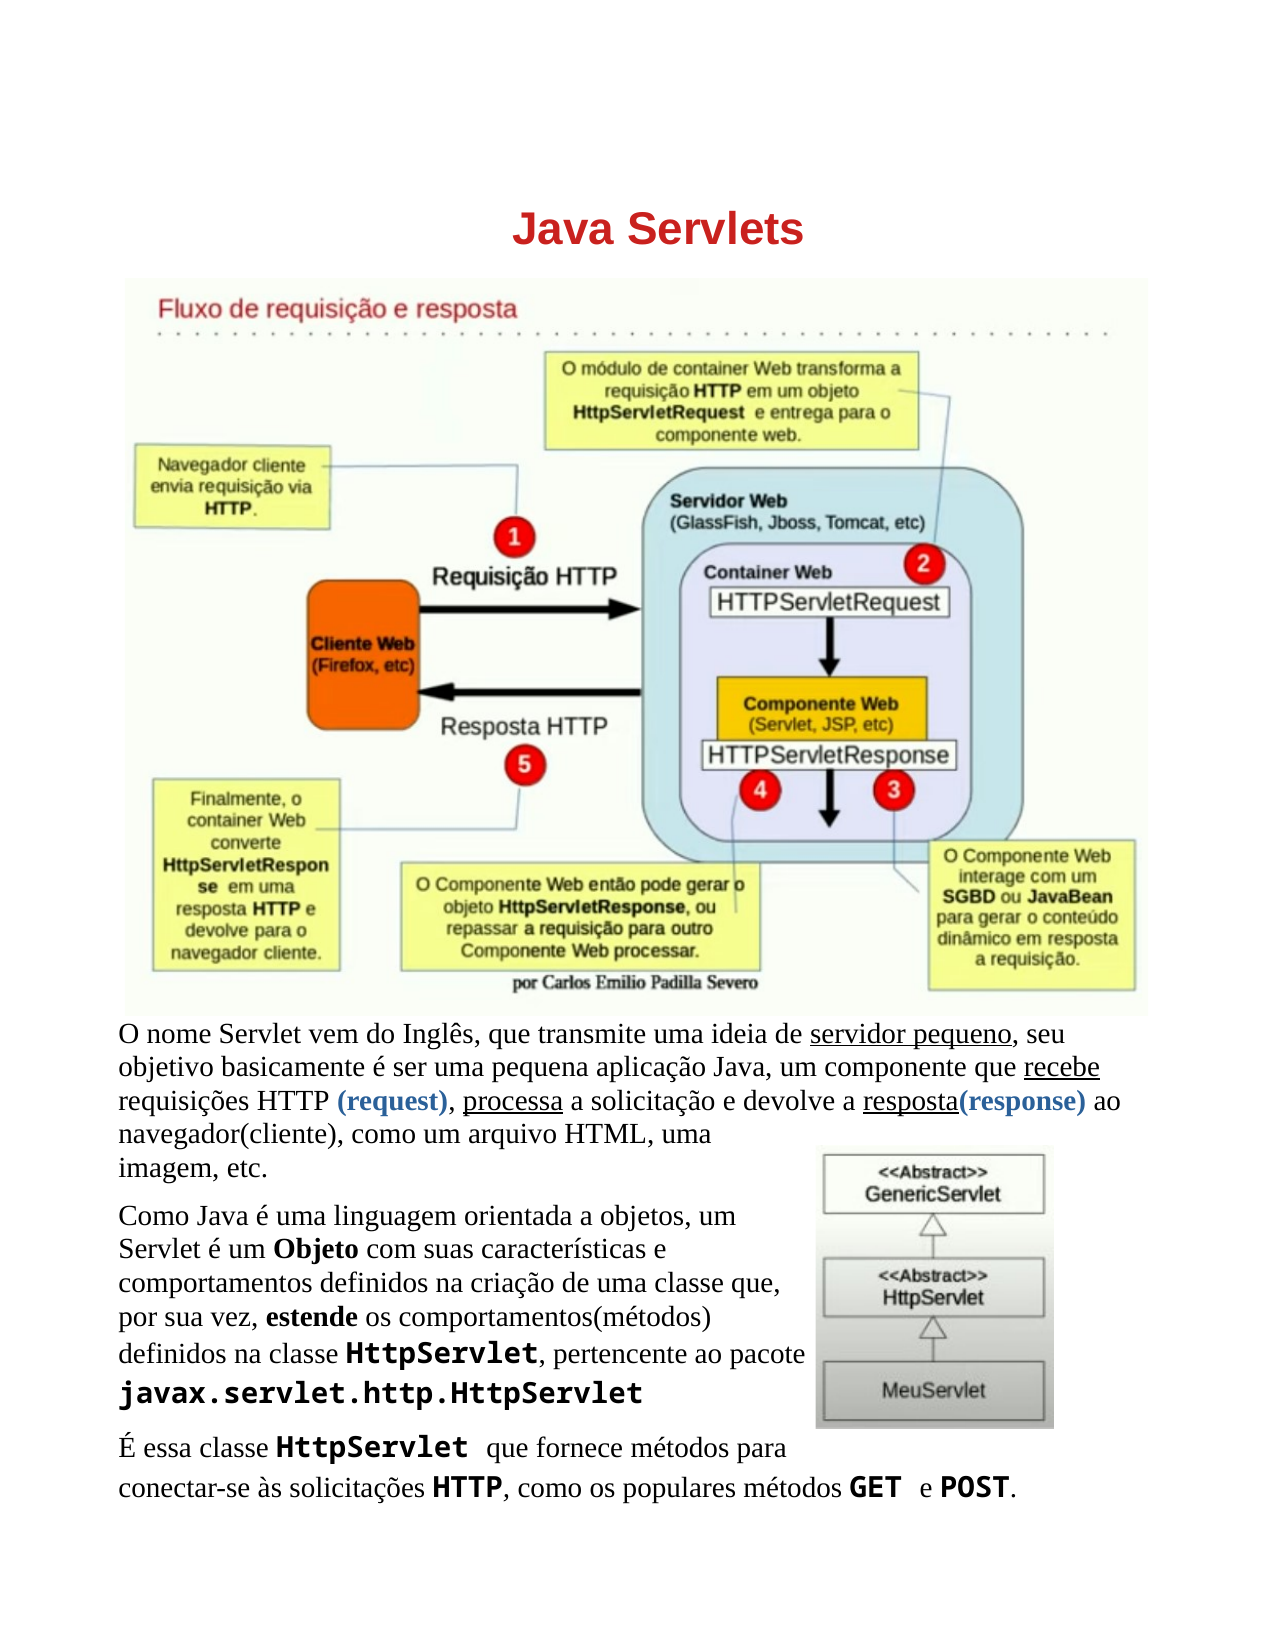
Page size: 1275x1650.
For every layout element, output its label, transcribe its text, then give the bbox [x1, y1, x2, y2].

text É essa classe HttpServlet que fornece métodos para conectar-se às solicitações HTTP, como os populares métodos GET e POST. [118, 1426, 1157, 1506]
subtitle Java Servlets [118, 201, 1157, 254]
text [1054, 1198, 1157, 1412]
picture [124, 278, 1149, 1016]
picture [815, 1145, 1054, 1429]
text O nome Servlet vem do Inglês, que transmite uma ideia de servidor pequeno, seu objetivo basicamente é ser uma pequena aplicação Java, um componente que recebe requisições HTTP (request), processa a solicitação e devolve a resposta(response) ao navegador(cliente), como um arquivo HTML, uma imagem, etc. [118, 267, 1157, 1183]
text Como Java é uma linguagem orientada a objetos, um Servlet é um Objeto com suas características e comportamentos definidos na criação de uma classe que, por sua vez, estende os comportamentos(métodos) definidos na classe HttpServlet, pertencente ao pacote javax.servlet.http.HttpServlet [118, 1198, 815, 1412]
